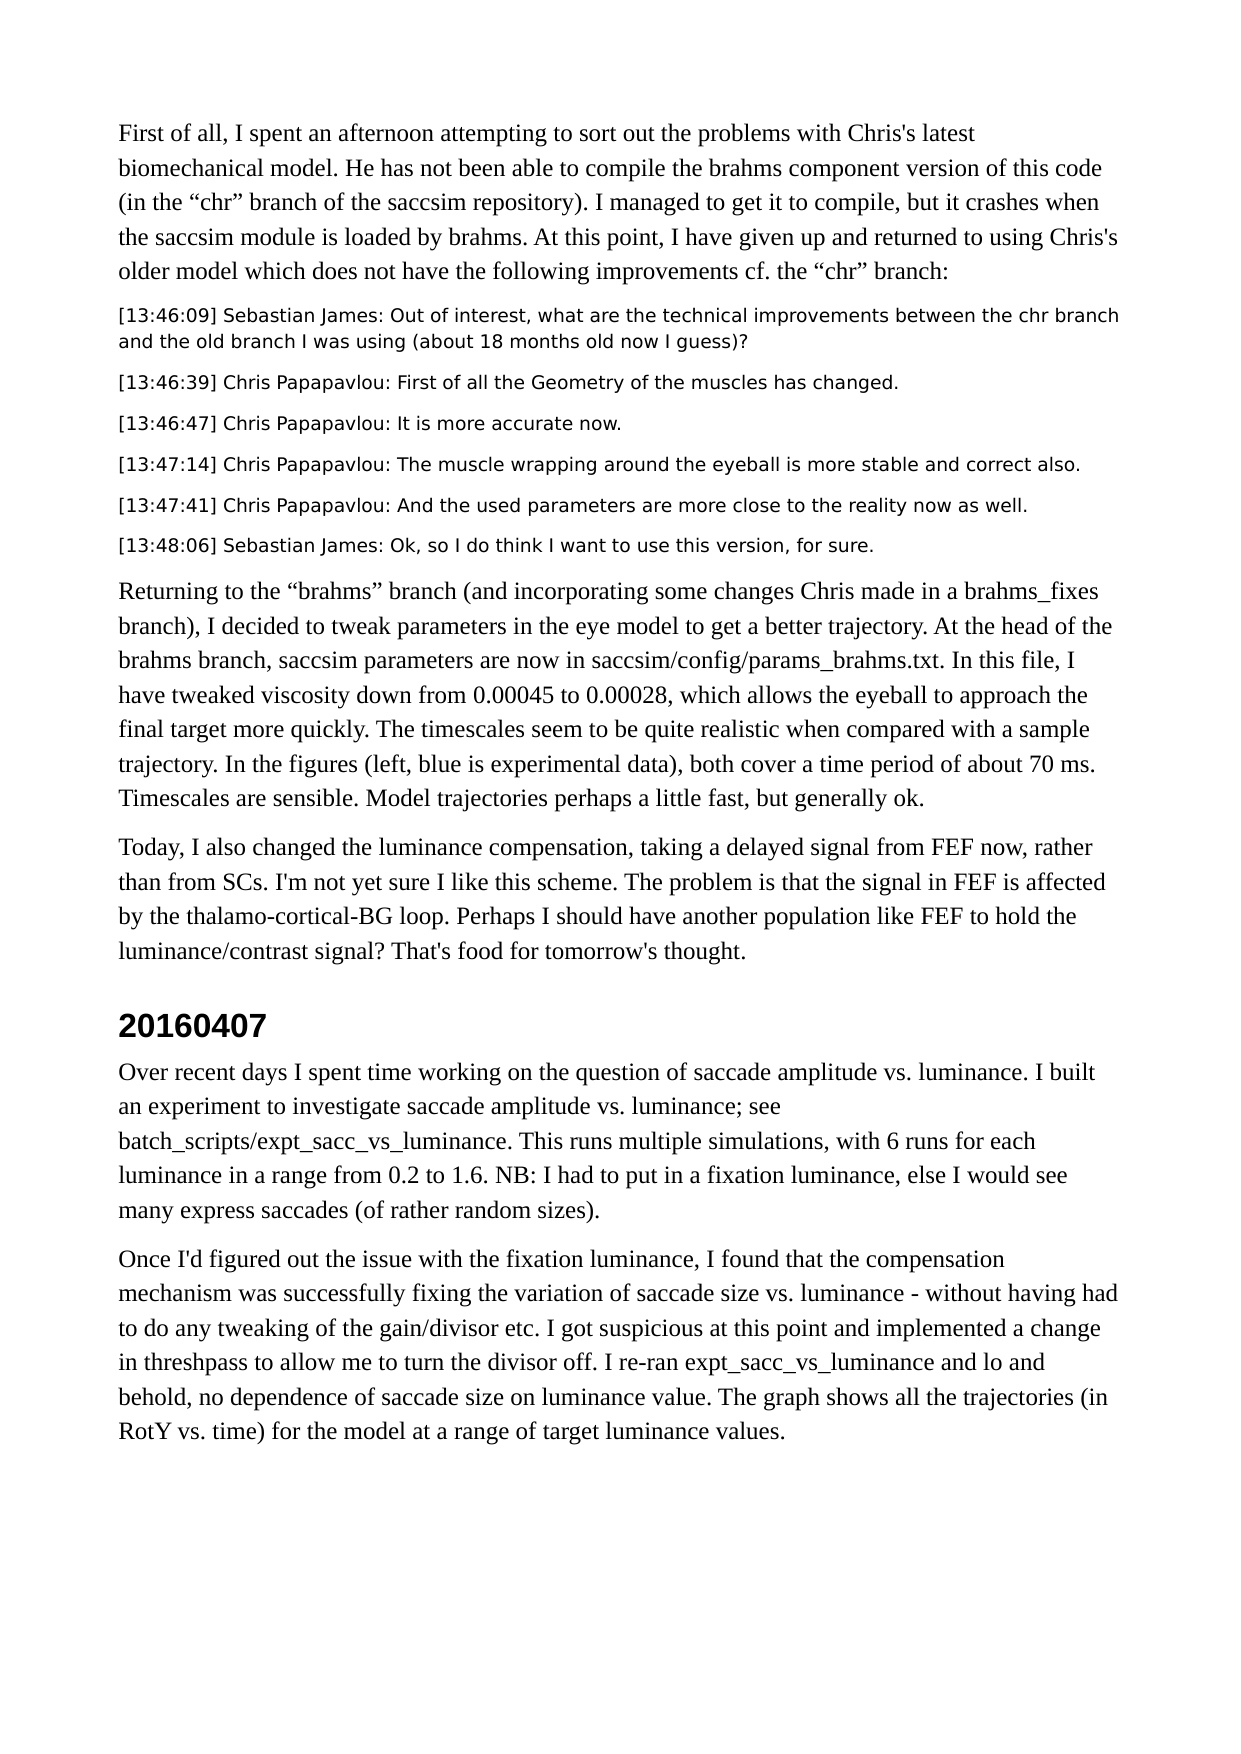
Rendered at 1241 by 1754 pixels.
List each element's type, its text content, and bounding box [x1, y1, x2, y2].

text [13:47:41] Chris Papapavlou: And the used parameters are more close to the reality now as well. [118, 495, 1122, 517]
text Today, I also changed the luminance compensation, taking a delayed signal from FEF now, rather than from SCs. I'm not yet sure I like this scheme. The problem is that the signal in FEF is affected by the thalamo-cortical-BG loop. Perhaps I should have another population like FEF to hold the luminance/contrast signal? That's food for tomorrow's thought. [118, 832, 1122, 964]
text Over recent days I spent time working on the question of saccade amplitude vs. luminance. I built an experiment to investigate saccade amplitude vs. luminance; see batch_scripts/expt_sacc_vs_luminance. This runs multiple simulations, with 6 runs for each luminance in a range from 0.2 to 1.6. NB: I had to put in a fixation luminance, else I would see many express saccades (of rather random sizes). [118, 1057, 1122, 1223]
text Returning to the “brahms” branch (and incorporating some changes Chris made in a brahms_fixes branch), I decided to tweak parameters in the eye model to get a better trajectory. At the head of the brahms branch, saccsim parameters are now in saccsim/config/params_brahms.txt. In this file, I have tweaked viscosity down from 0.00045 to 0.00028, which allows the eyeball to approach the final target more quickly. The timescales seem to be quite realistic when compared with a sample trajectory. In the figures (left, blue is experimental data), both cover a time period of about 70 ms. Timescales are sensible. Model trajectories perhaps a little fast, but generally ok. [118, 576, 1122, 812]
text [13:46:39] Chris Papapavlou: First of all the Geometry of the muscles has changed. [118, 372, 1122, 394]
text [13:48:06] Sebastian James: Ok, so I do think I want to use this version, for sure. [118, 536, 1122, 557]
text [13:46:47] Chris Papapavlou: It is more accurate now. [118, 413, 1122, 435]
text [13:47:14] Chris Papapavlou: The muscle wrapping around the eyeball is more stable and correct also. [118, 454, 1122, 476]
text Once I'd figured out the issue with the fixation luminance, I found that the compensation mechanism was successfully fixing the variation of saccade size vs. luminance - without having had to do any tweaking of the gain/divisor etc. I got suspicious at this point and implemented a change in threshpass to allow me to turn the divisor off. I re-ran expt_sacc_vs_luminance and lo and behold, no dependence of saccade size on luminance value. The graph shows all the trajectories (in RotY vs. time) for the model at a range of target luminance values. [118, 1244, 1122, 1445]
subtitle 20160407 [118, 1006, 1122, 1044]
text First of all, I spent an afternoon attempting to sort out the problems with Chris's latest biomechanical model. He has not been able to compile the brahms component version of this code (in the “chr” branch of the saccsim repository). I managed to get it to compile, but it crashes when the saccsim module is loaded by brahms. At this point, I have given up and returned to using Chris's older model which does not have the following improvements cf. the “chr” branch: [118, 118, 1122, 285]
text [13:46:09] Sebastian James: Out of interest, what are the technical improvements between the chr branch and the old branch I was using (about 18 months old now I guess)? [118, 305, 1122, 353]
